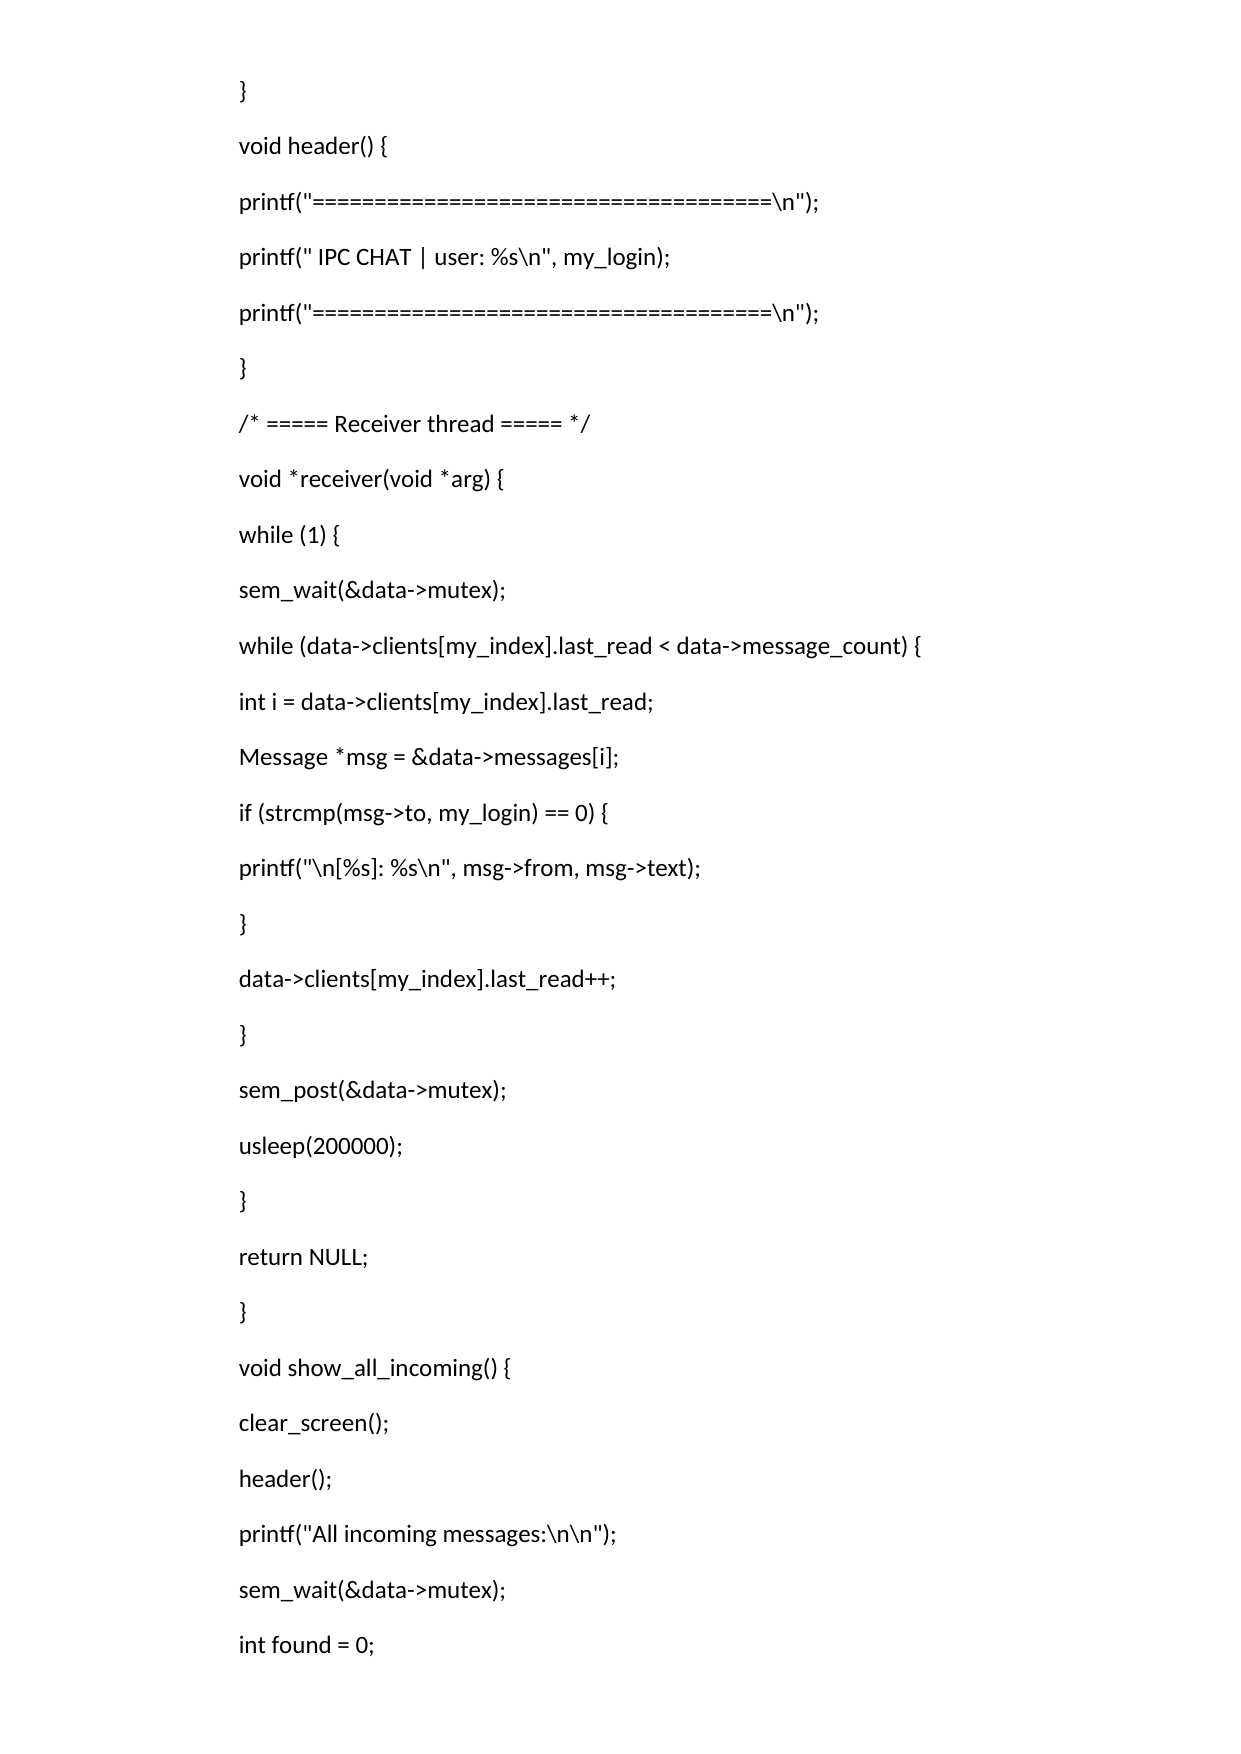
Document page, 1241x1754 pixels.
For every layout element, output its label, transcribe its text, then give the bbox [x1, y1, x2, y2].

text void show_all_incoming() { [238, 1352, 1165, 1382]
text int i = data->clients[my_index].last_read; [238, 686, 1165, 716]
text clear_screen(); [238, 1407, 1165, 1438]
text sem_wait(&data->mutex); [238, 575, 1165, 605]
text return NULL; [238, 1241, 1165, 1271]
text printf(" IPC CHAT | user: %s\n", my_login); [238, 242, 1165, 272]
text sem_post(&data->mutex); [238, 1074, 1165, 1105]
text printf("All incoming messages:\n\n"); [238, 1518, 1165, 1549]
text if (strcmp(msg->to, my_login) == 0) { [238, 797, 1165, 827]
text void header() { [238, 131, 1165, 161]
text while (data->clients[my_index].last_read < data->message_count) { [238, 630, 1165, 661]
text } [238, 908, 1165, 938]
text sem_wait(&data->mutex); [238, 1574, 1165, 1604]
text } [238, 1185, 1165, 1216]
text } [238, 75, 1165, 106]
text usleep(200000); [238, 1130, 1165, 1160]
text } [238, 1296, 1165, 1327]
text void *receiver(void *arg) { [238, 464, 1165, 494]
text header(); [238, 1463, 1165, 1493]
text /* ===== Receiver thread ===== */ [238, 408, 1165, 439]
text while (1) { [238, 519, 1165, 550]
text printf("\n[%s]: %s\n", msg->from, msg->text); [238, 852, 1165, 883]
text Message *msg = &data->messages[i]; [238, 741, 1165, 772]
text printf("=====================================\n"); [238, 186, 1165, 217]
text int found = 0; [238, 1629, 1165, 1660]
text } [238, 353, 1165, 383]
text data->clients[my_index].last_read++; [238, 963, 1165, 994]
text } [238, 1019, 1165, 1049]
text printf("=====================================\n"); [238, 297, 1165, 328]
